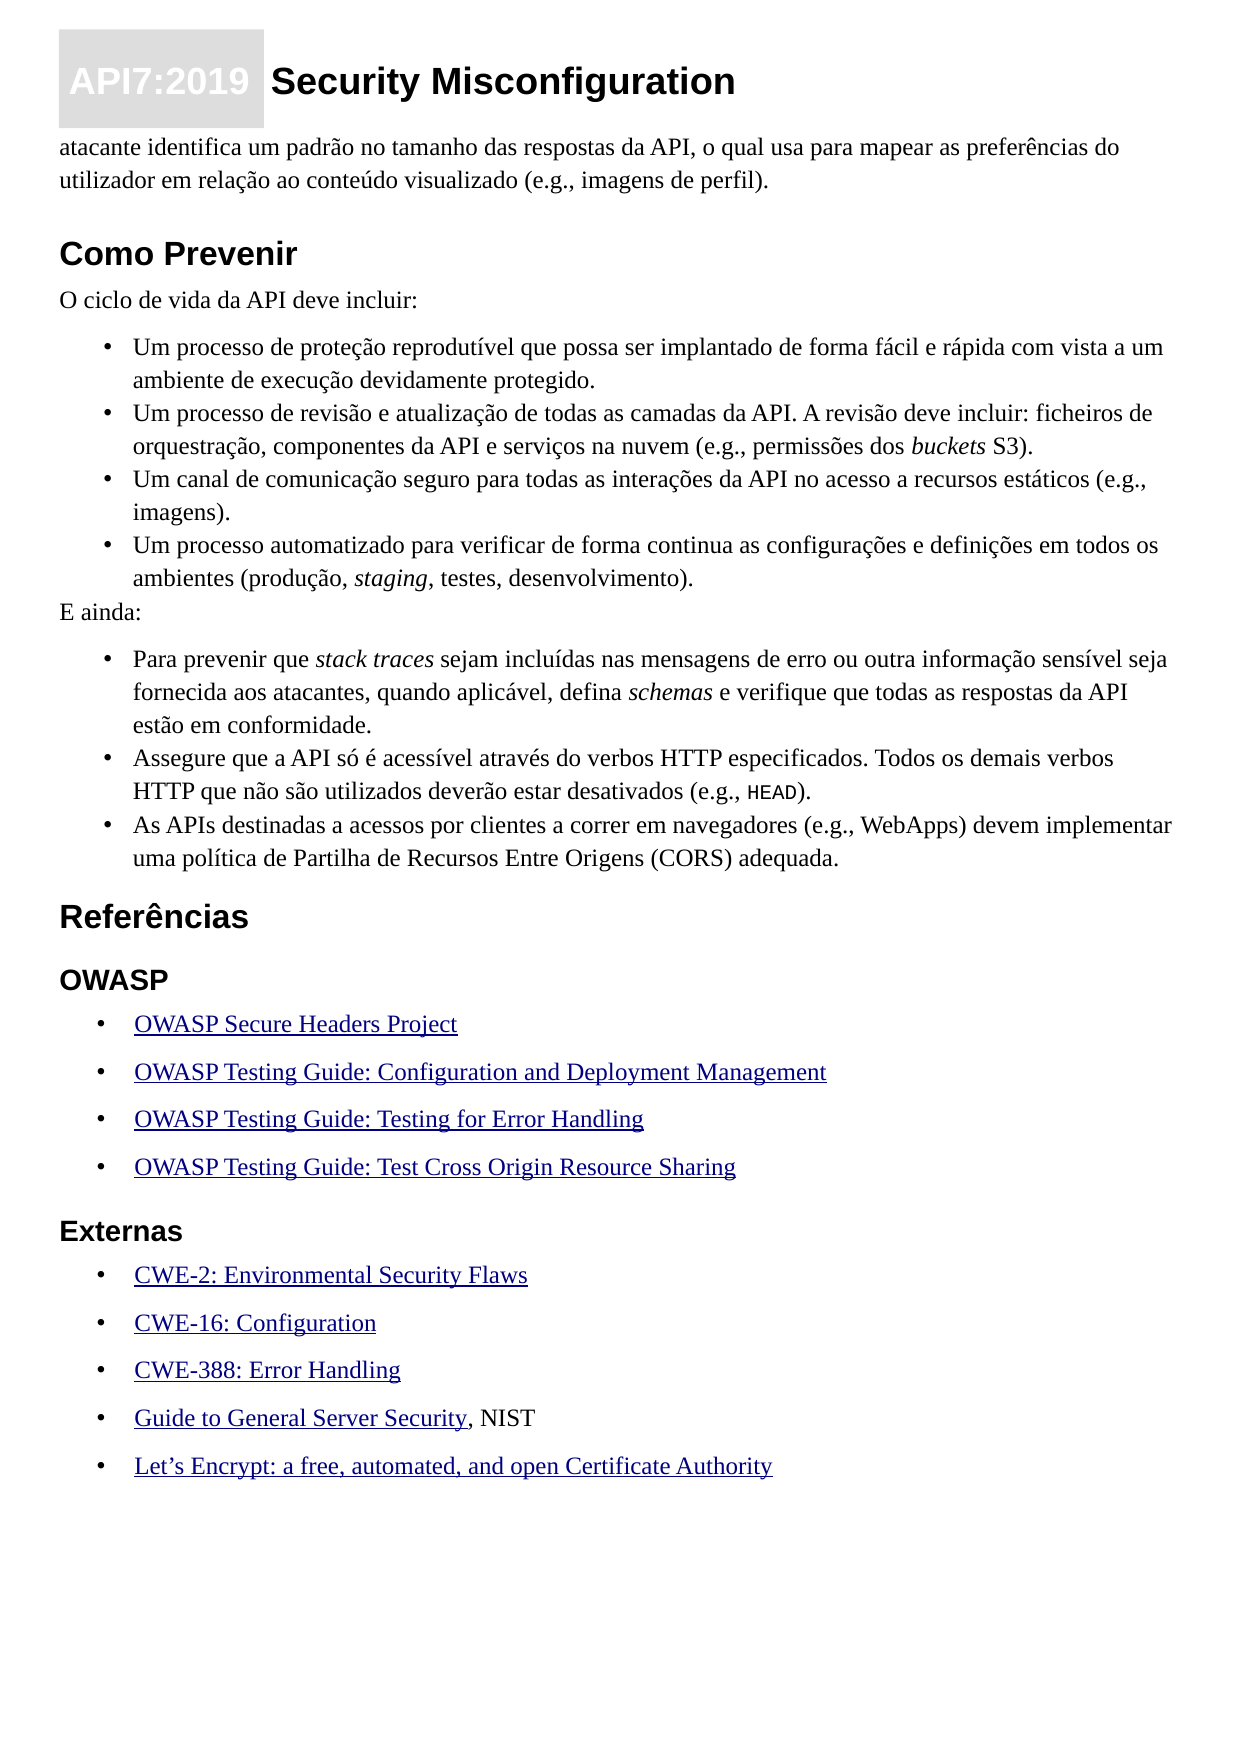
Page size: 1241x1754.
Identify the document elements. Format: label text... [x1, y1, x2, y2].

list OWASP Testing Guide: Testing for Error Handling [97, 1104, 1181, 1133]
list Para prevenir que stack traces sejam incluídas nas mensagens de erro ou outra informação sensível seja fornecida aos atacantes, quando aplicável, defina schemas e verifique que todas as respostas da API estão em conformidade. [103, 644, 1181, 739]
subtitle Como Prevenir [59, 234, 1181, 272]
subtitle OWASP [59, 963, 1181, 997]
list Let’s Encrypt: a free, automated, and open Certificate Authority [97, 1451, 1181, 1479]
list As APIs destinadas a acessos por clientes a correr em navegadores (e.g., WebApps) devem implementar uma política de Partilha de Recursos Entre Origens (CORS) adequada. [103, 810, 1181, 872]
list CWE-2: Environmental Security Flaws [97, 1260, 1181, 1289]
list Um processo de revisão e atualização de todas as camadas da API. A revisão deve incluir: ficheiros de orquestração, componentes da API e serviços na nuvem (e.g., permissões dos buckets S3). [103, 398, 1181, 460]
list Um canal de comunicação seguro para todas as interações da API no acesso a recursos estáticos (e.g., imagens). [103, 464, 1181, 526]
subtitle Referências [59, 897, 1181, 936]
text E ainda: [59, 597, 1181, 625]
text O ciclo de vida da API deve incluir: [59, 285, 1181, 313]
list Um processo de proteção reprodutível que possa ser implantado de forma fácil e rápida com vista a um ambiente de execução devidamente protegido. [103, 332, 1181, 394]
list CWE-388: Error Handling [97, 1356, 1181, 1384]
text atacante identifica um padrão no tamanho das respostas da API, o qual usa para mapear as preferências do utilizador em relação ao conteúdo visualizado (e.g., imagens de perfil). [59, 132, 1181, 194]
list OWASP Testing Guide: Test Cross Origin Resource Sharing [97, 1152, 1181, 1181]
list OWASP Testing Guide: Configuration and Deployment Management [97, 1057, 1181, 1085]
list Guide to General Server Security, NIST [97, 1403, 1181, 1432]
list CWE-16: Configuration [97, 1308, 1181, 1337]
list Um processo automatizado para verificar de forma continua as configurações e definições em todos os ambientes (produção, staging, testes, desenvolvimento). [103, 531, 1181, 592]
list OWASP Secure Headers Project [97, 1009, 1181, 1038]
subtitle Externas [59, 1214, 1181, 1248]
list Assegure que a API só é acessível através do verbos HTTP especificados. Todos os demais verbos HTTP que não são utilizados deverão estar desativados (e.g., HEAD). [103, 743, 1181, 806]
